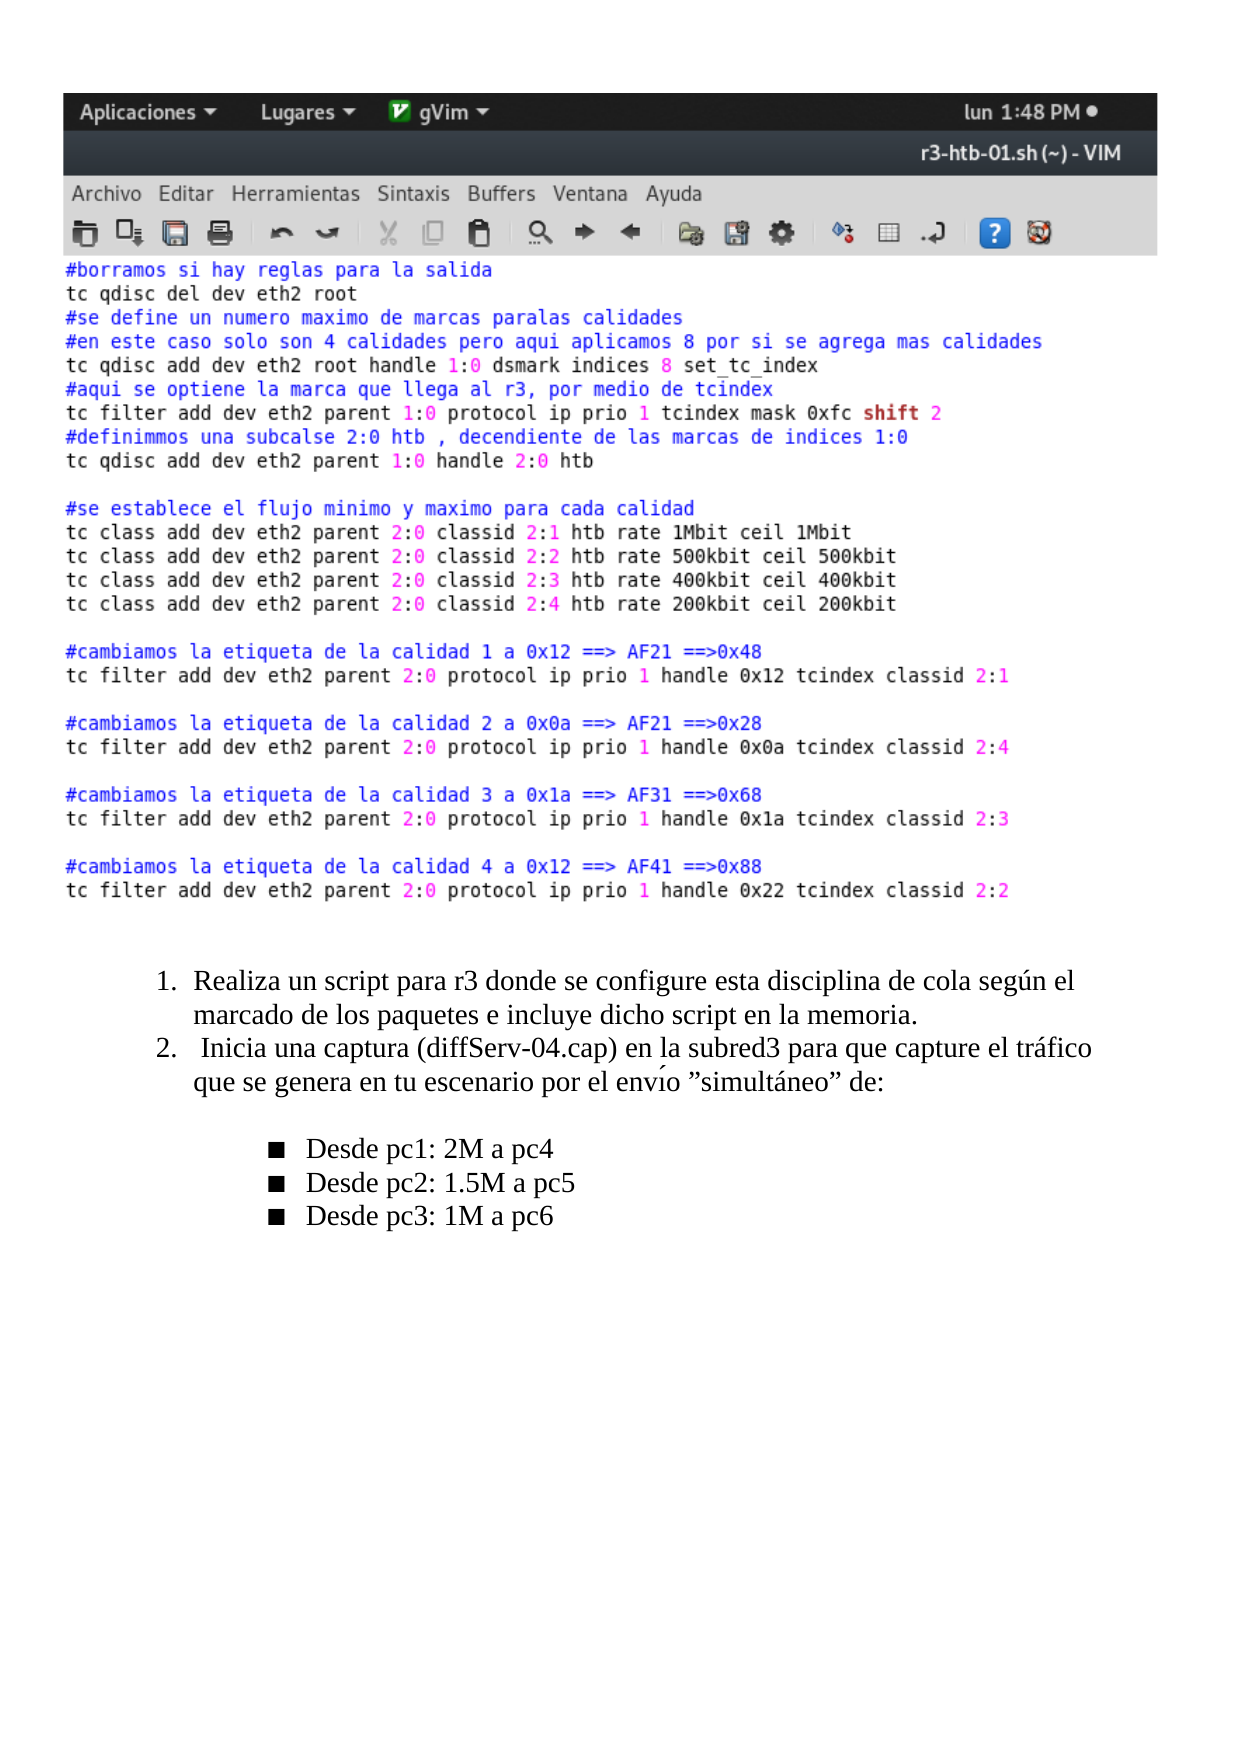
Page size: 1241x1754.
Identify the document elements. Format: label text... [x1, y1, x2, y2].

list Realiza un script para r3 donde se configure esta disciplina de cola según el marcado de los paquetes e incluye dicho script en la memoria. [156, 963, 1122, 1030]
list Desde pc1: 2M a pc4 [268, 1131, 1122, 1165]
list Inicia una captura (diffServ-04.cap) en la subred3 para que capture el tráfico que se genera en tu escenario por el envı́o ”simultáneo” de: [156, 1030, 1122, 1097]
list Desde pc2: 1.5M a pc5 [268, 1165, 1122, 1198]
list Desde pc3: 1M a pc6 [268, 1198, 1122, 1232]
